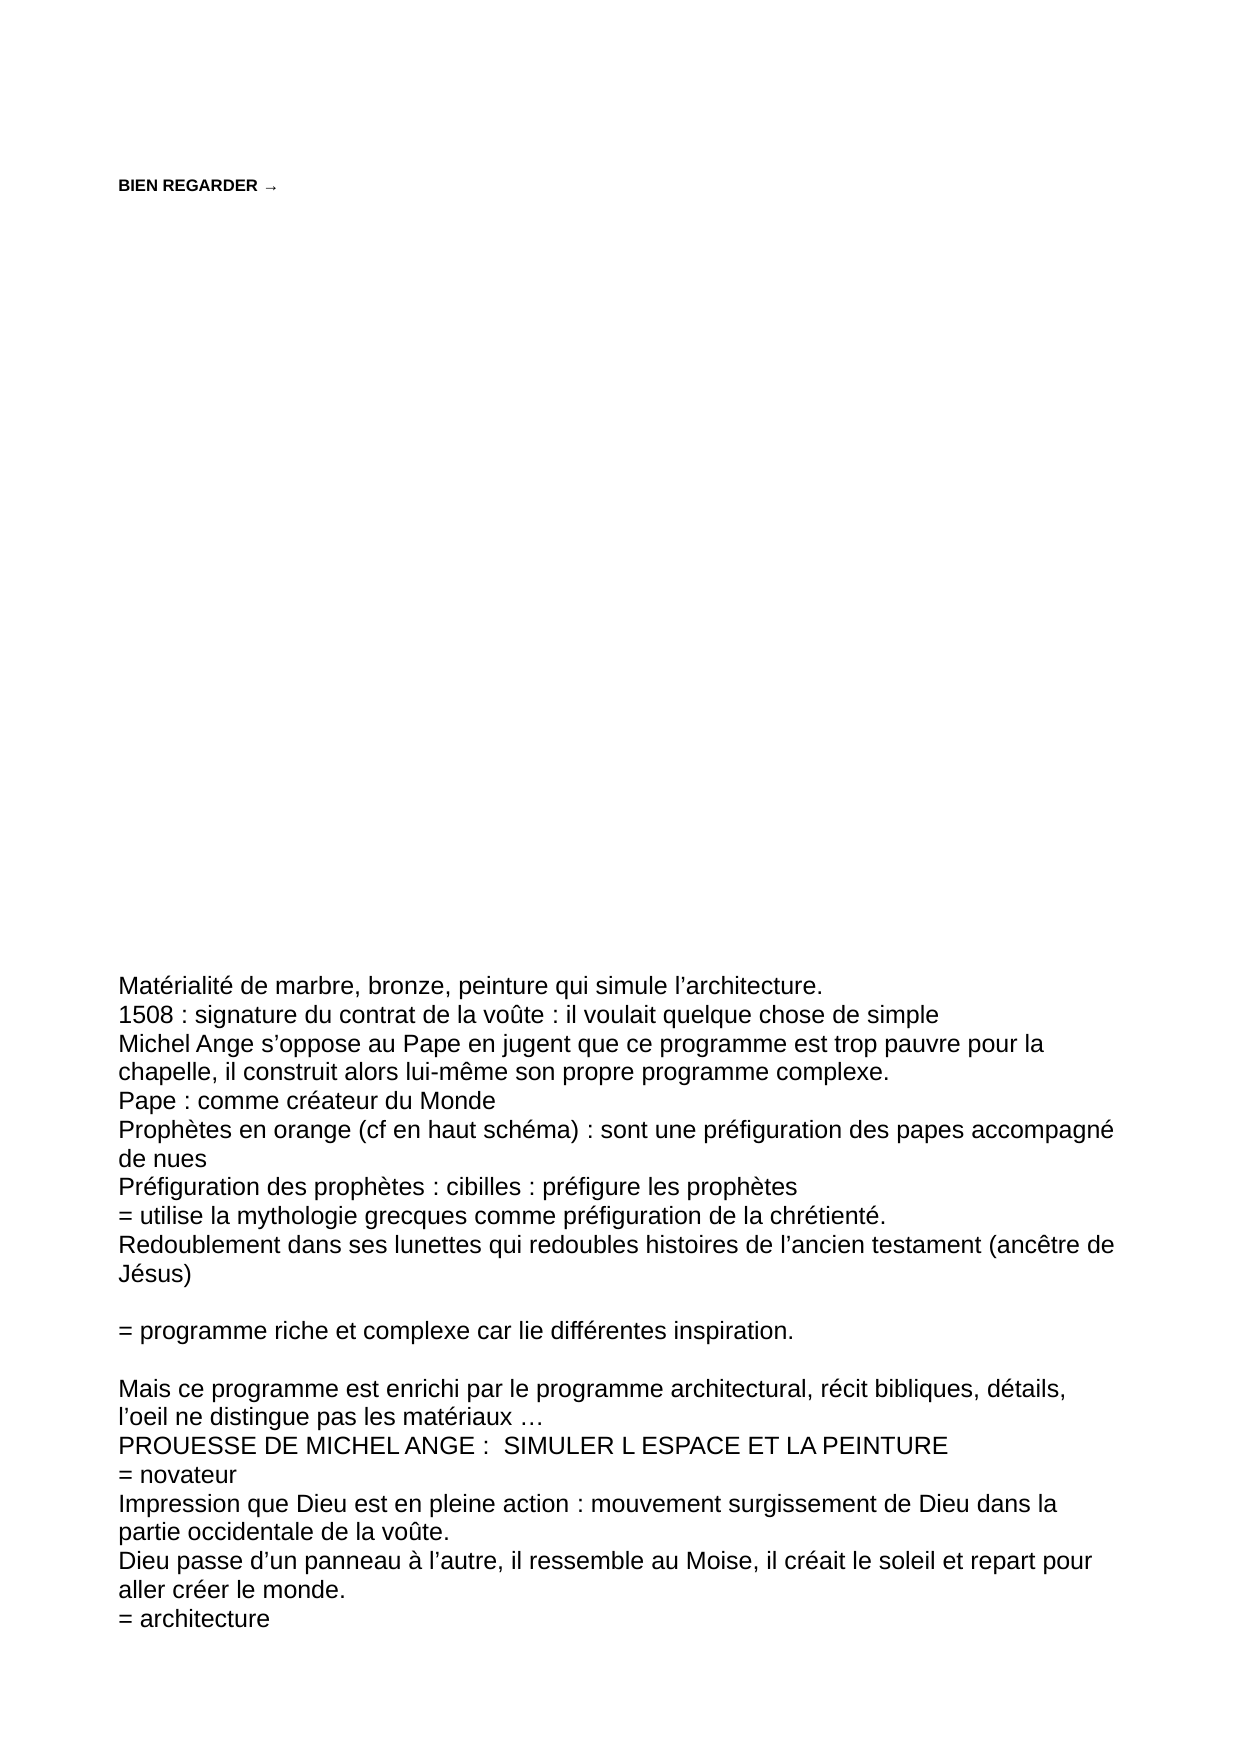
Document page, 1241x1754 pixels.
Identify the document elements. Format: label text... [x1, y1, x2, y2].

text PROUESSE DE MICHEL ANGE : SIMULER L ESPACE ET LA PEINTURE [118, 1431, 1122, 1460]
text 1508 : signature du contrat de la voûte : il voulait quelque chose de simple [118, 1000, 1122, 1028]
text Matérialité de marbre, bronze, peinture qui simule l’architecture. [118, 971, 1122, 1000]
text Pape : comme créateur du Monde [118, 1086, 1122, 1115]
text Redoublement dans ses lunettes qui redoubles histoires de l’ancien testament (ancêtre de Jésus) [118, 1230, 1122, 1287]
text Michel Ange s’oppose au Pape en jugent que ce programme est trop pauvre pour la chapelle, il construit alors lui-même son propre programme complexe. [118, 1028, 1122, 1086]
text = architecture [118, 1603, 1122, 1632]
text Dieu passe d’un panneau à l’autre, il ressemble au Moise, il créait le soleil et repart pour aller créer le monde. [118, 1546, 1122, 1603]
text Préfiguration des prophètes : cibilles : préfigure les prophètes [118, 1172, 1122, 1201]
text = utilise la mythologie grecques comme préfiguration de la chrétienté. [118, 1201, 1122, 1230]
text Prophètes en orange (cf en haut schéma) : sont une préfiguration des papes accompagné de nues [118, 1115, 1122, 1172]
text Impression que Dieu est en pleine action : mouvement surgissement de Dieu dans la partie occidentale de la voûte. [118, 1488, 1122, 1546]
text = programme riche et complexe car lie différentes inspiration. [118, 1316, 1122, 1345]
text = novateur [118, 1460, 1122, 1488]
text BIEN REGARDER → [118, 176, 1122, 195]
text Mais ce programme est enrichi par le programme architectural, récit bibliques, détails, l’oeil ne distingue pas les matériaux … [118, 1373, 1122, 1431]
